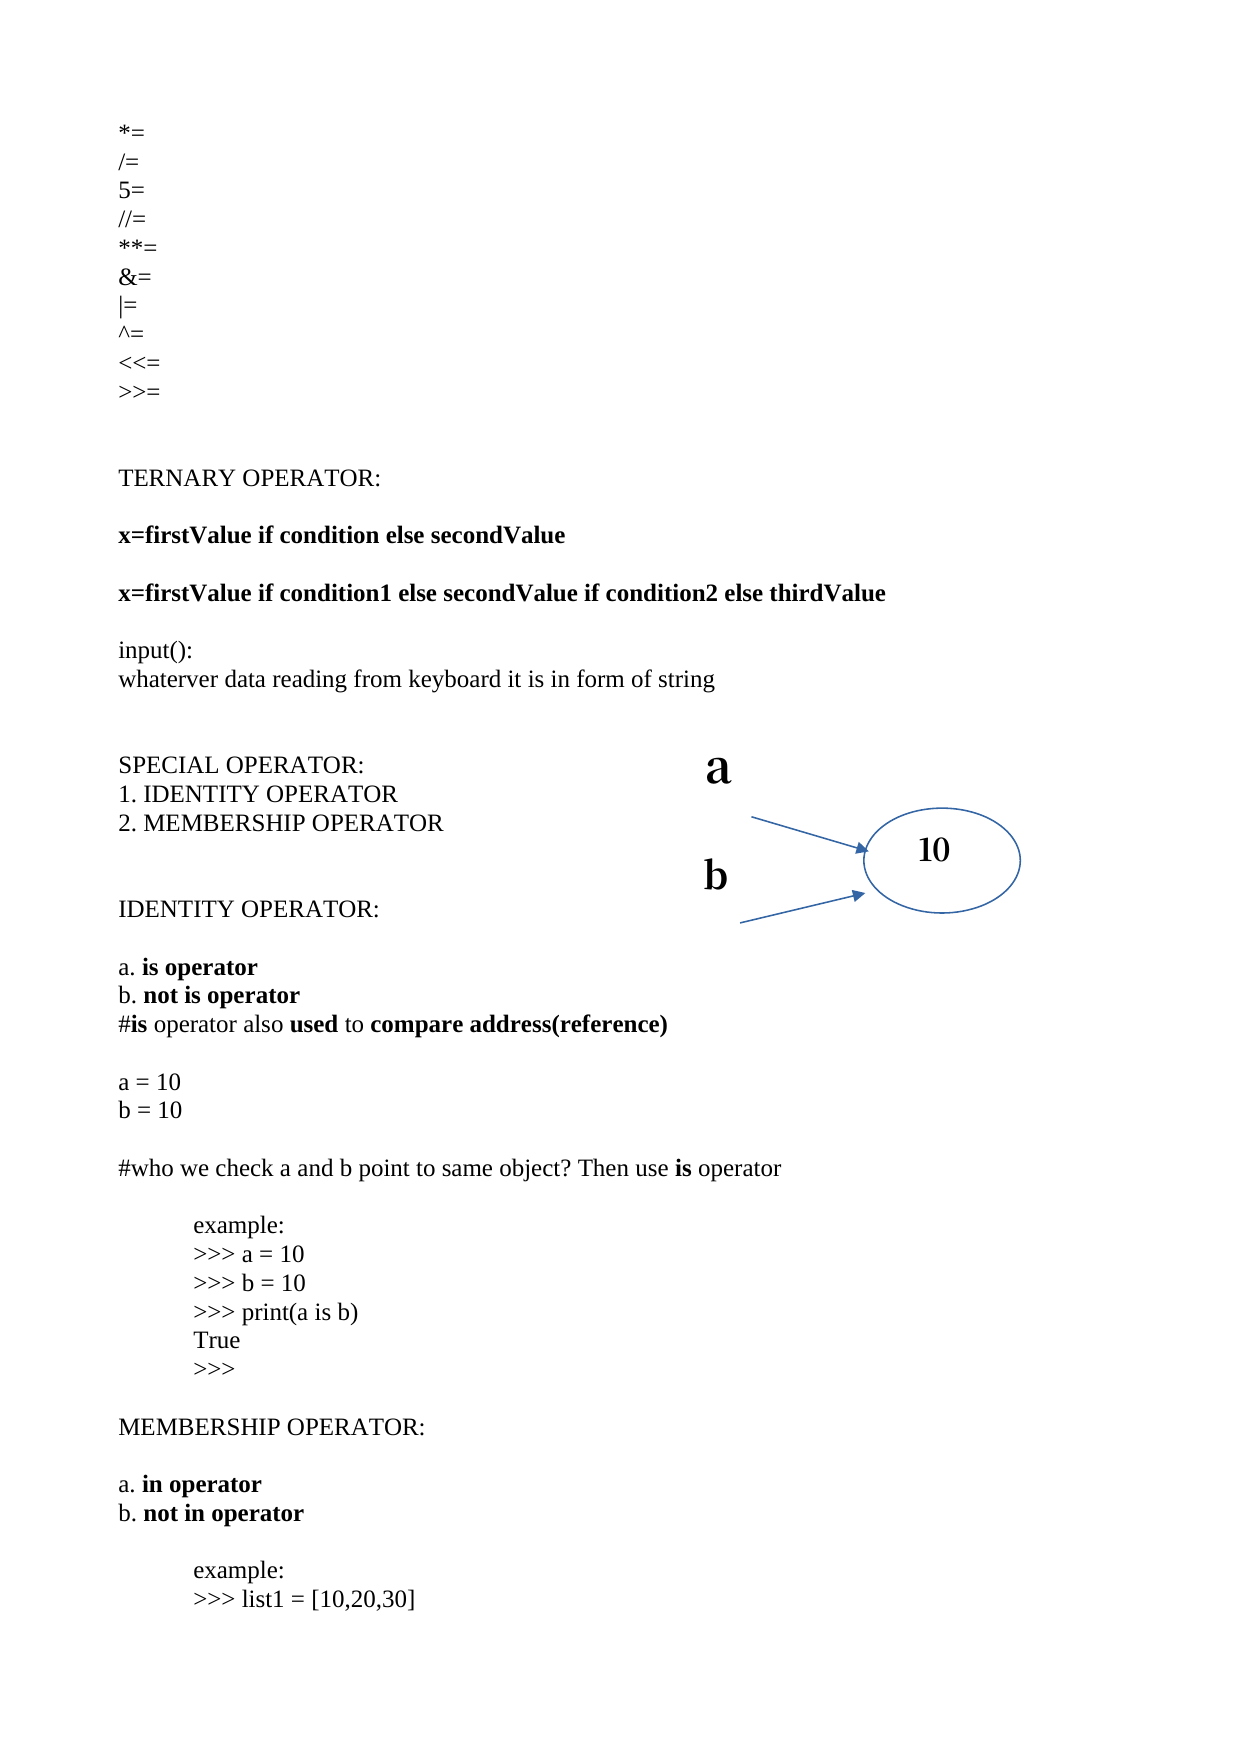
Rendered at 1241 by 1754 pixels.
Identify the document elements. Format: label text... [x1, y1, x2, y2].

text #is operator also used to compare address(reference) [118, 1009, 1122, 1038]
text 1. IDENTITY OPERATOR [118, 779, 1122, 808]
text [748, 894, 1122, 923]
text [962, 808, 1122, 837]
text MEMBERSHIP OPERATOR: [118, 1412, 1122, 1441]
text 5= [118, 176, 1122, 204]
text True [118, 1326, 1122, 1354]
text [1017, 841, 1021, 851]
text >>> list1 = [10,20,30] [118, 1584, 1122, 1613]
text >>> a = 10 [118, 1239, 1122, 1268]
text 10 [918, 841, 1019, 866]
text **= [118, 233, 1122, 262]
text #who we check a and b point to same object? Then use is operator [118, 1153, 1122, 1182]
text whaterver data reading from keyboard it is in form of string [118, 664, 1122, 693]
text >>> b = 10 [118, 1268, 1122, 1297]
text SPECIAL OPERATOR: [118, 751, 1122, 779]
text x=firstValue if condition1 else secondValue if condition2 else thirdValue [118, 578, 1122, 607]
text b. not in operator [118, 1498, 1122, 1527]
text a. is operator [118, 952, 1122, 981]
text IDENTITY OPERATOR: [118, 894, 852, 923]
text input(): [118, 636, 1122, 664]
text a [706, 763, 790, 788]
text example: [118, 1211, 1122, 1239]
text //= [118, 204, 1122, 233]
text b [703, 870, 780, 895]
text ^= [118, 319, 1122, 348]
text b = 10 [118, 1096, 1122, 1124]
text /= [118, 147, 1122, 176]
text a. in operator [118, 1469, 1122, 1498]
text TERNARY OPERATOR: [118, 463, 1122, 492]
text >>> print(a is b) [118, 1297, 1122, 1326]
text *= [118, 118, 1122, 147]
text [875, 809, 1010, 837]
text b. not is operator [118, 981, 1122, 1009]
text 2. MEMBERSHIP OPERATOR [118, 808, 922, 837]
text >>> [118, 1354, 1122, 1383]
text a = 10 [118, 1067, 1122, 1096]
text >>= [118, 377, 1122, 406]
text |= [118, 291, 1122, 319]
text &= [118, 262, 1122, 291]
text example: [118, 1556, 1122, 1584]
text x=firstValue if condition else secondValue [118, 521, 1122, 549]
text <<= [118, 348, 1122, 377]
